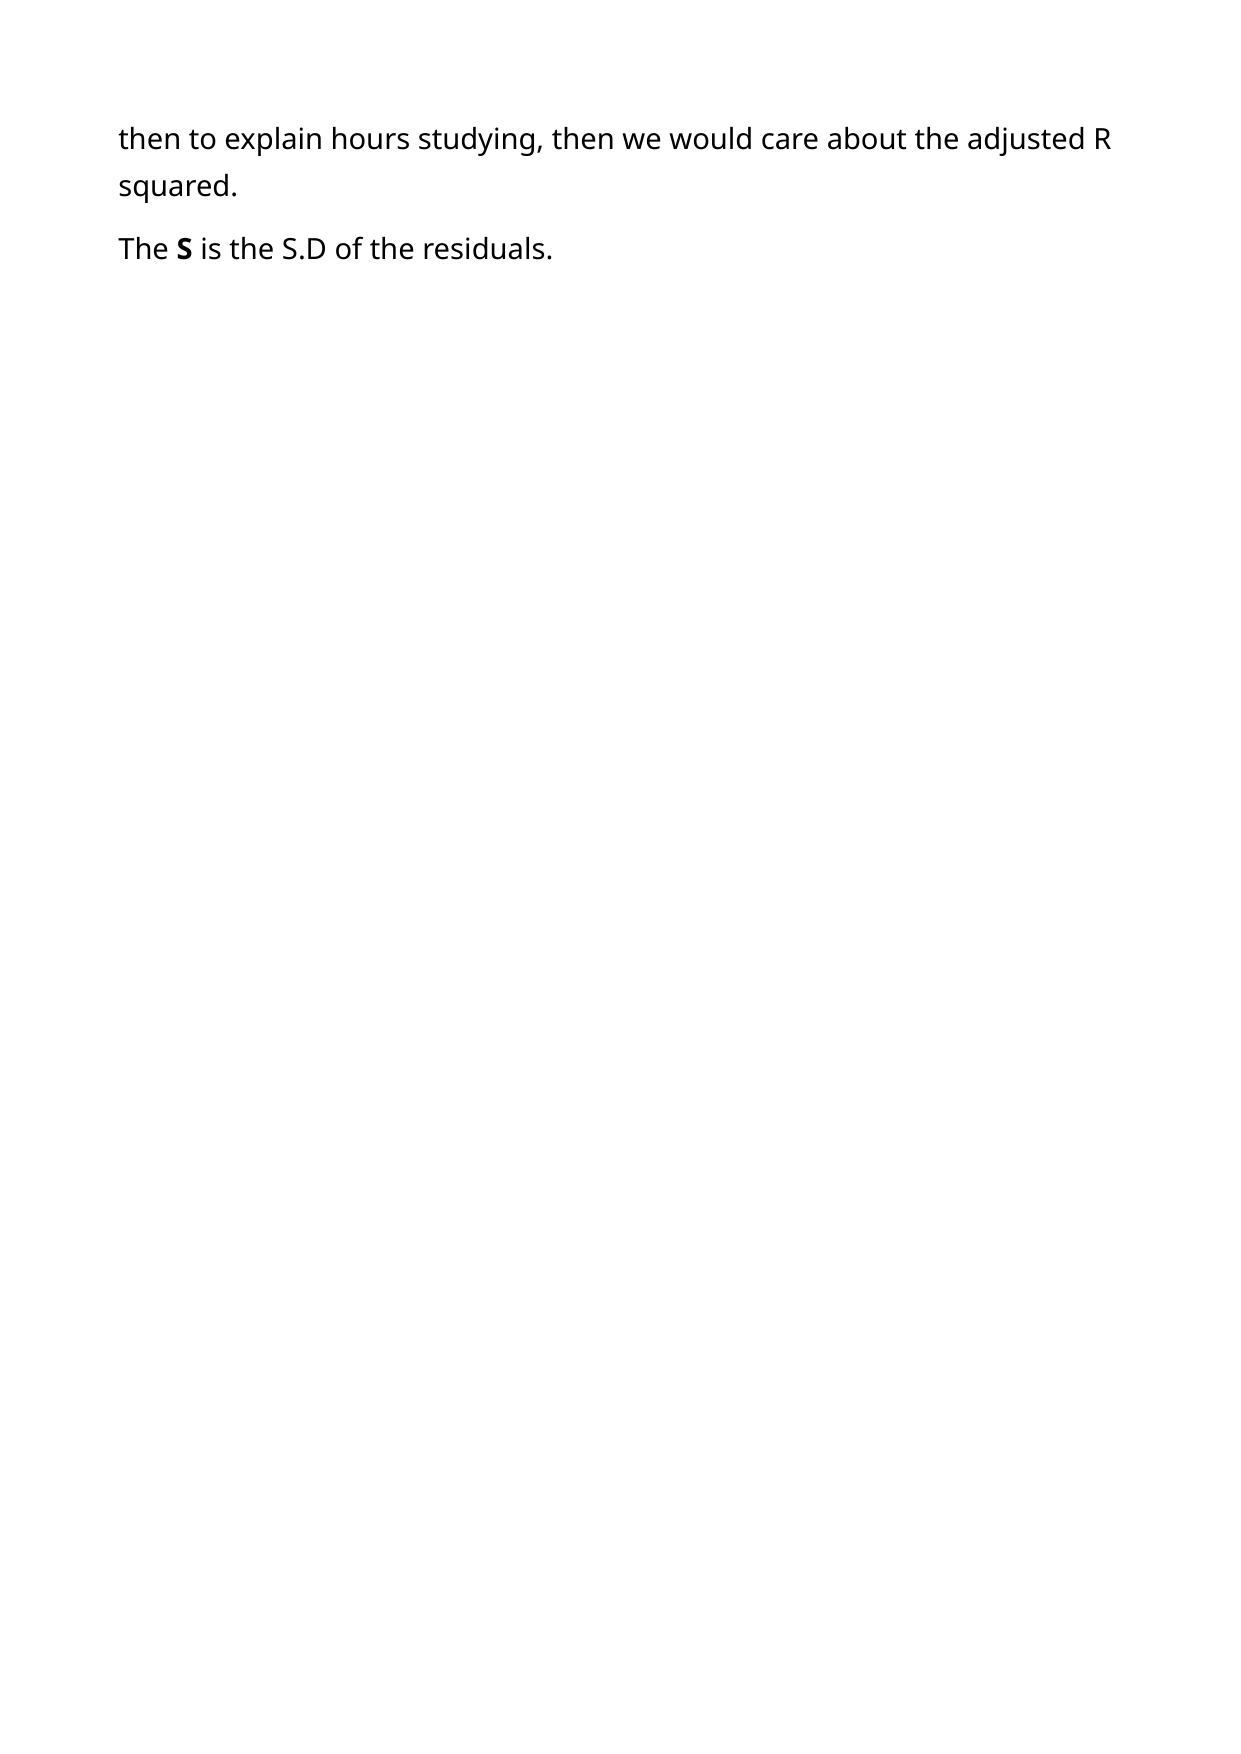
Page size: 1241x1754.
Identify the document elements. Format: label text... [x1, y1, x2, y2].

text then to explain hours studying, then we would care about the adjusted R squared. [118, 118, 1122, 205]
text The S is the S.D of the residuals. [118, 228, 1122, 268]
